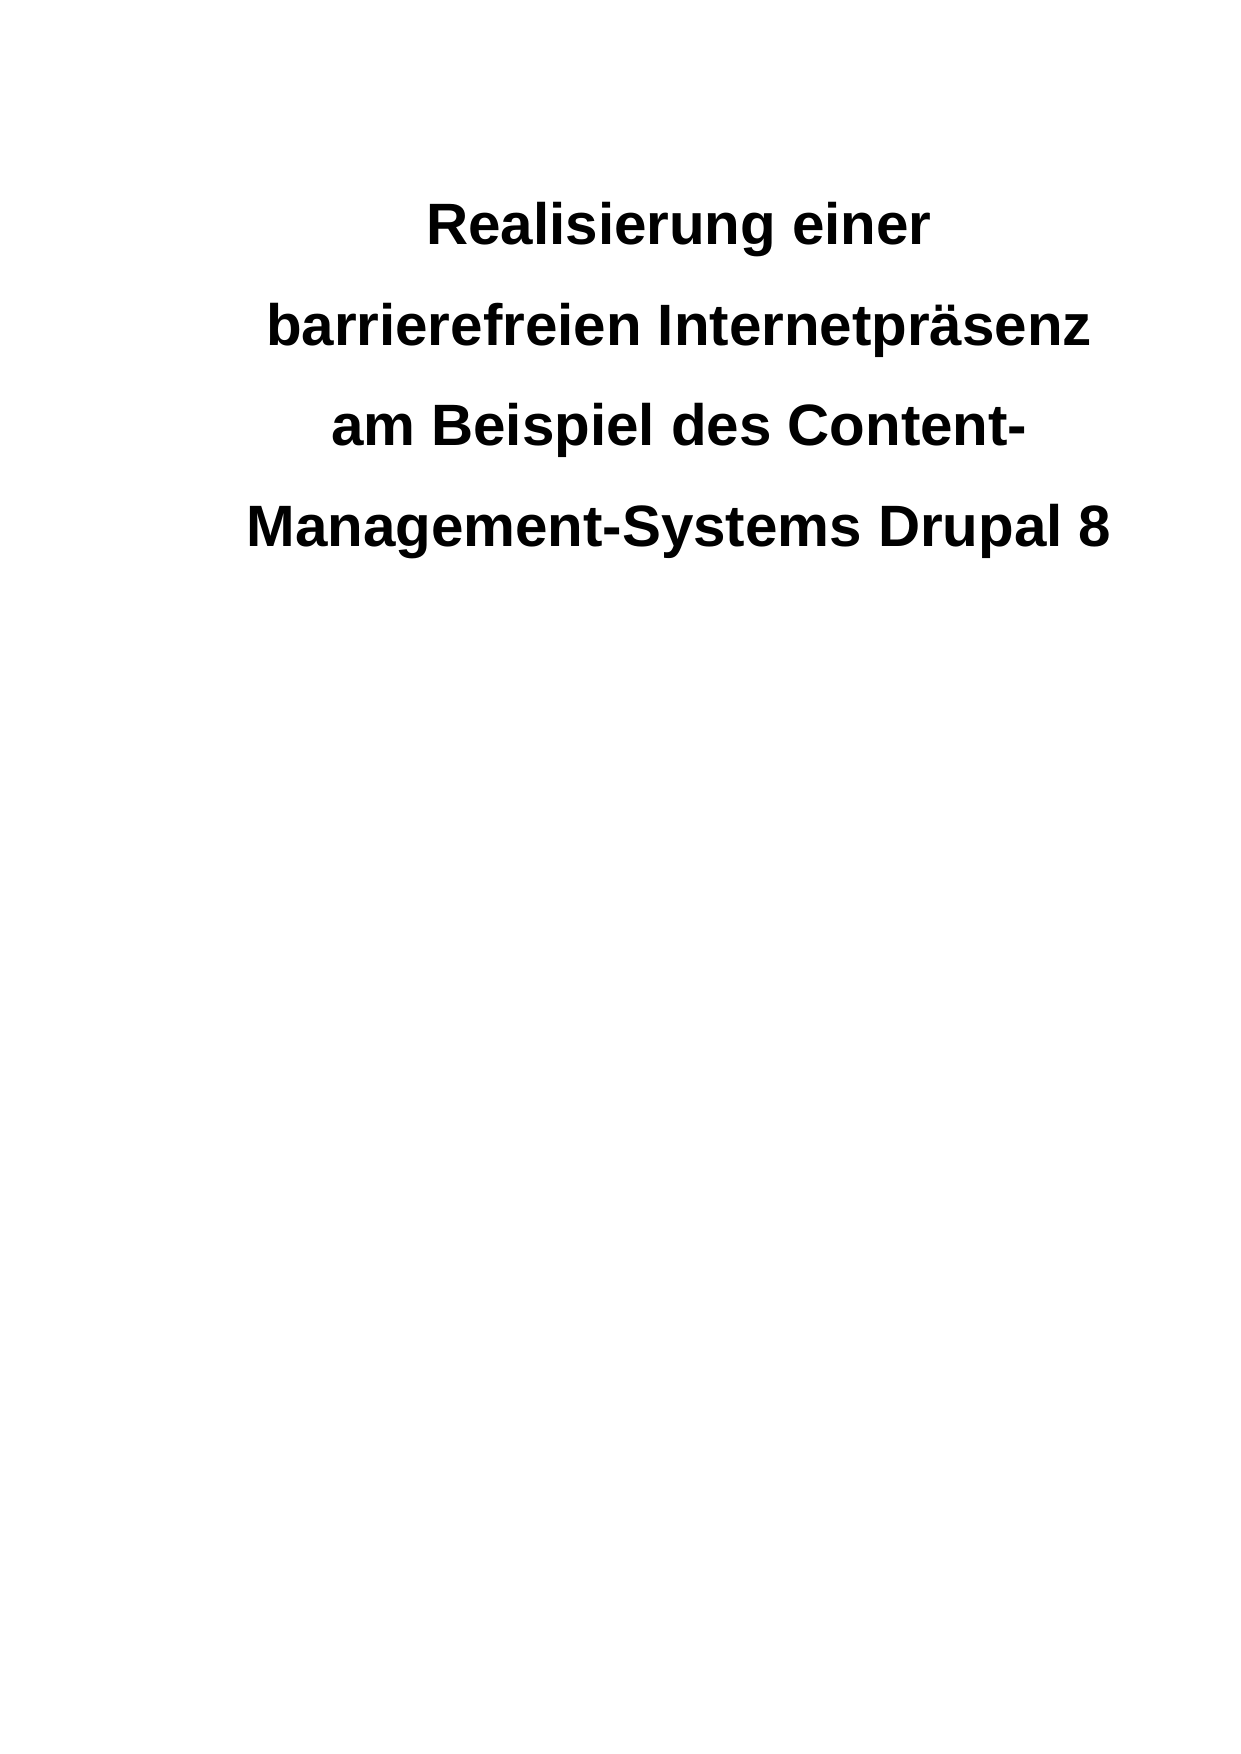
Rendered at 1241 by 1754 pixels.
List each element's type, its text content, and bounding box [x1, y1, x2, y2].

title Realisierung einer barrierefreien Internetpräsenz am Beispiel des Content-Management-Systems Drupal 8 [236, 189, 1122, 558]
